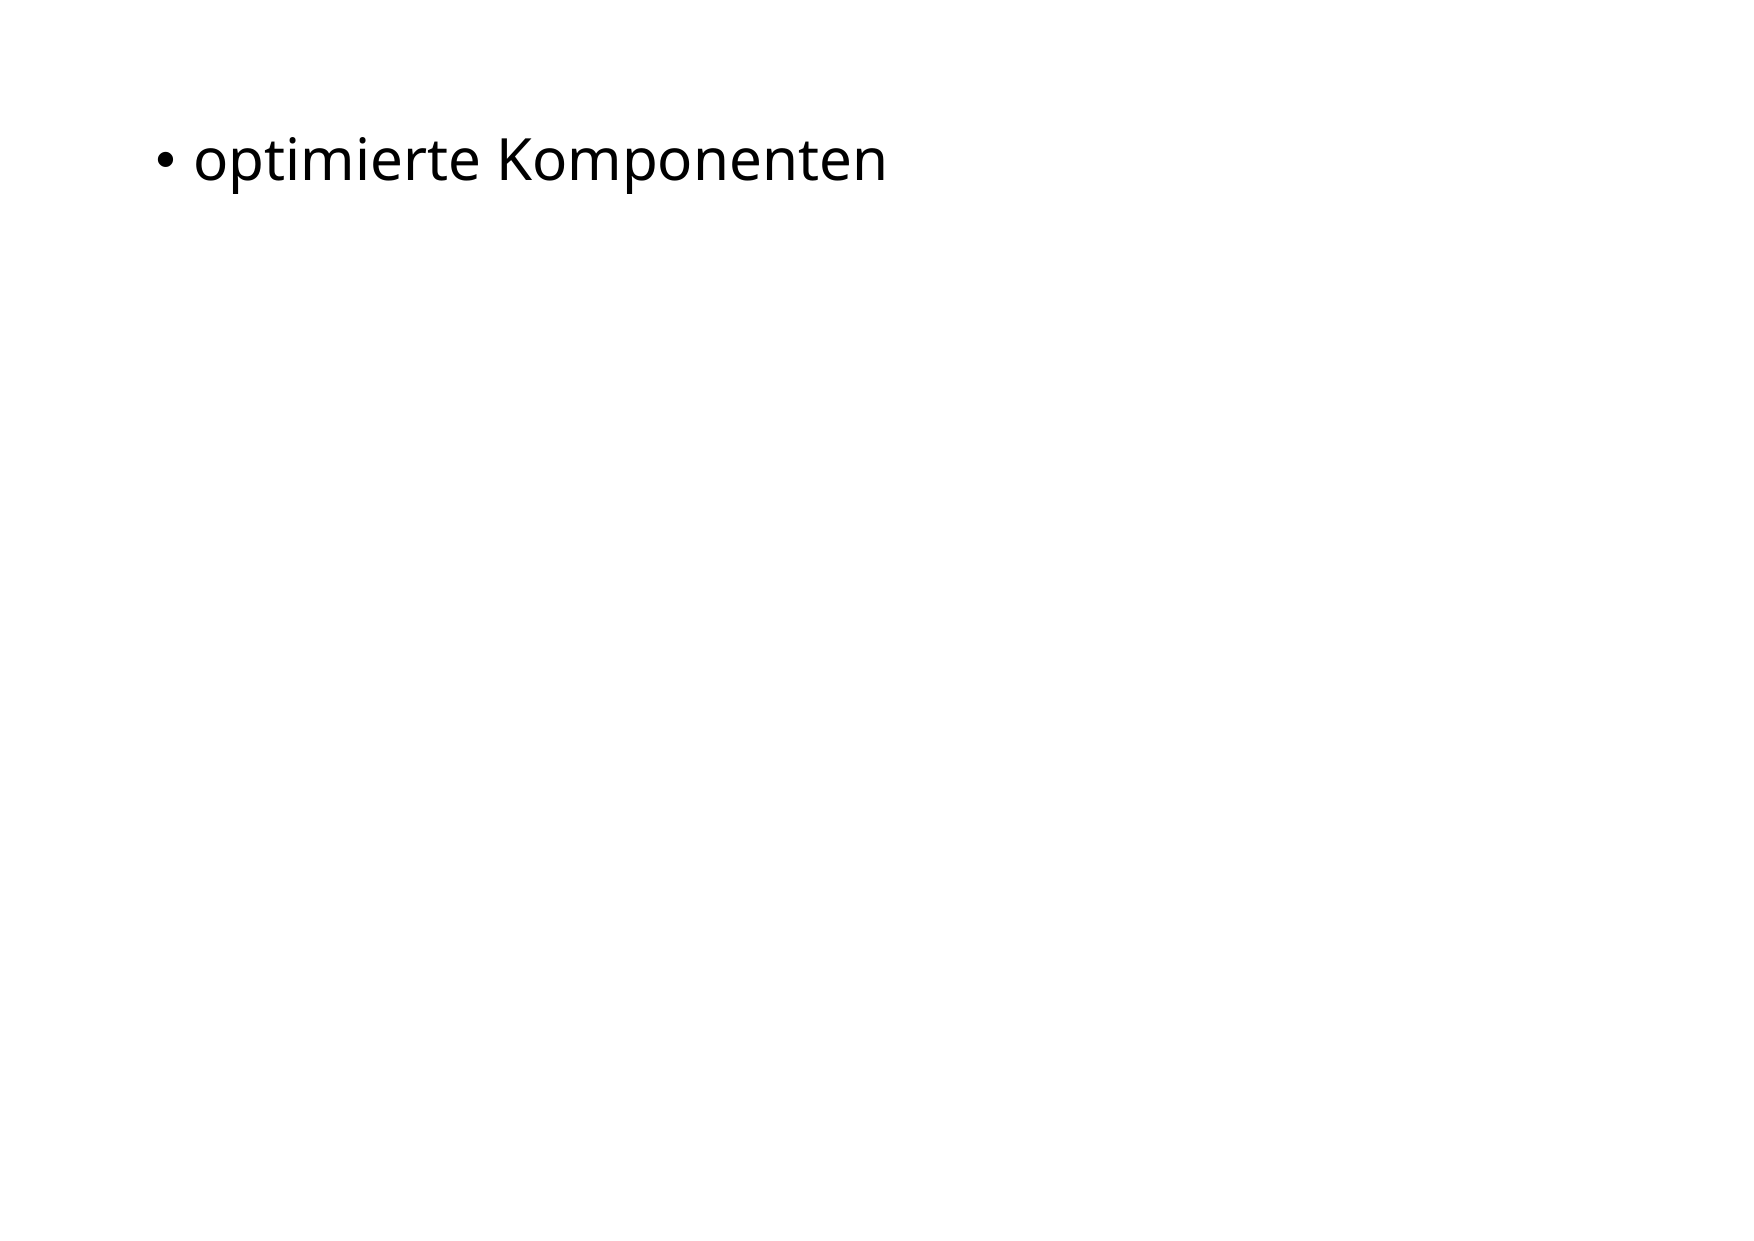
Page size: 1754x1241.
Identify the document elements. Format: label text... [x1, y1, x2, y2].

list optimierte Komponenten [156, 118, 1636, 198]
